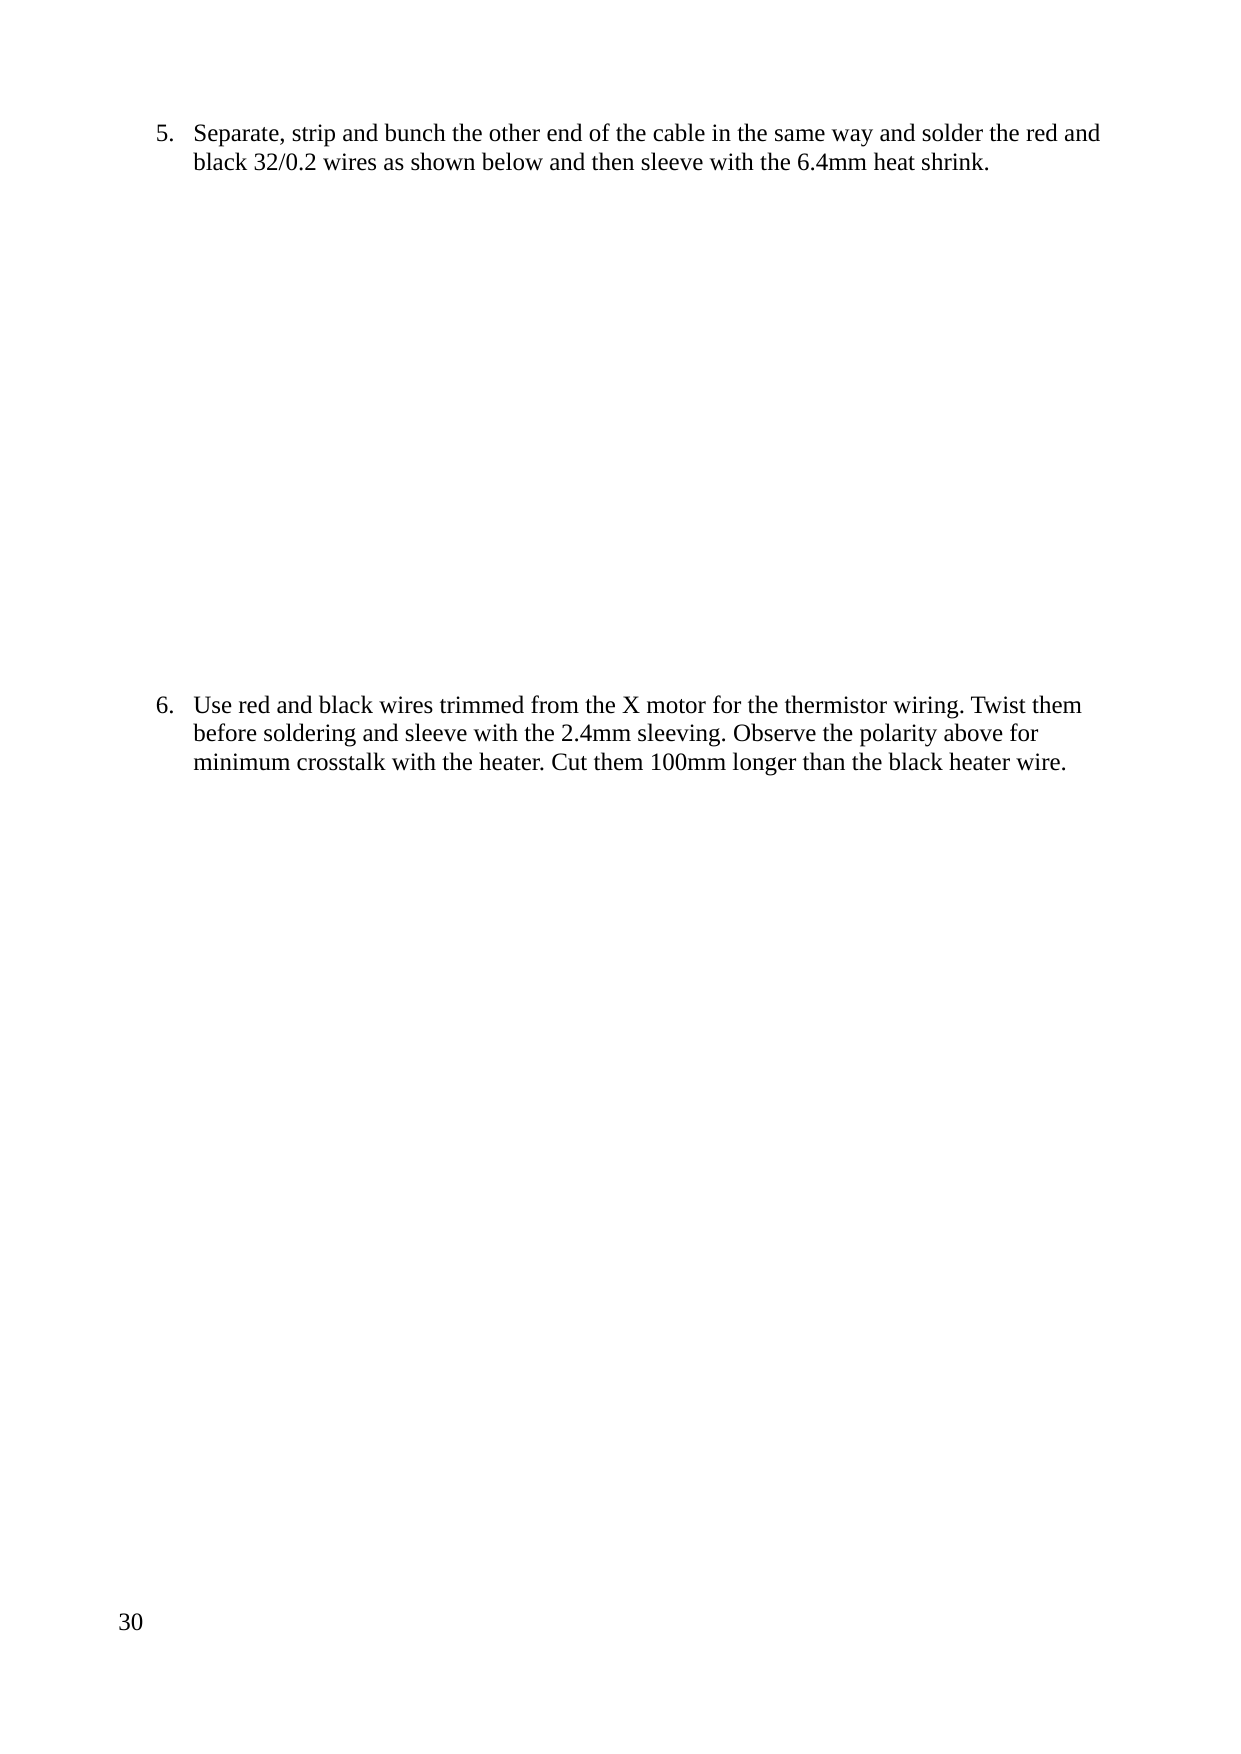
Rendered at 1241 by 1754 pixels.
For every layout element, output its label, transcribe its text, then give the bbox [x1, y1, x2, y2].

list Use red and black wires trimmed from the X motor for the thermistor wiring. Twist them before soldering and sleeve with the 2.4mm sleeving. Observe the polarity above for minimum crosstalk with the heater. Cut them 100mm longer than the black heater wire. [156, 690, 1122, 776]
list Separate, strip and bunch the other end of the cable in the same way and solder the red and black 32/0.2 wires as shown below and then sleeve with the 6.4mm heat shrink. [156, 118, 1122, 176]
